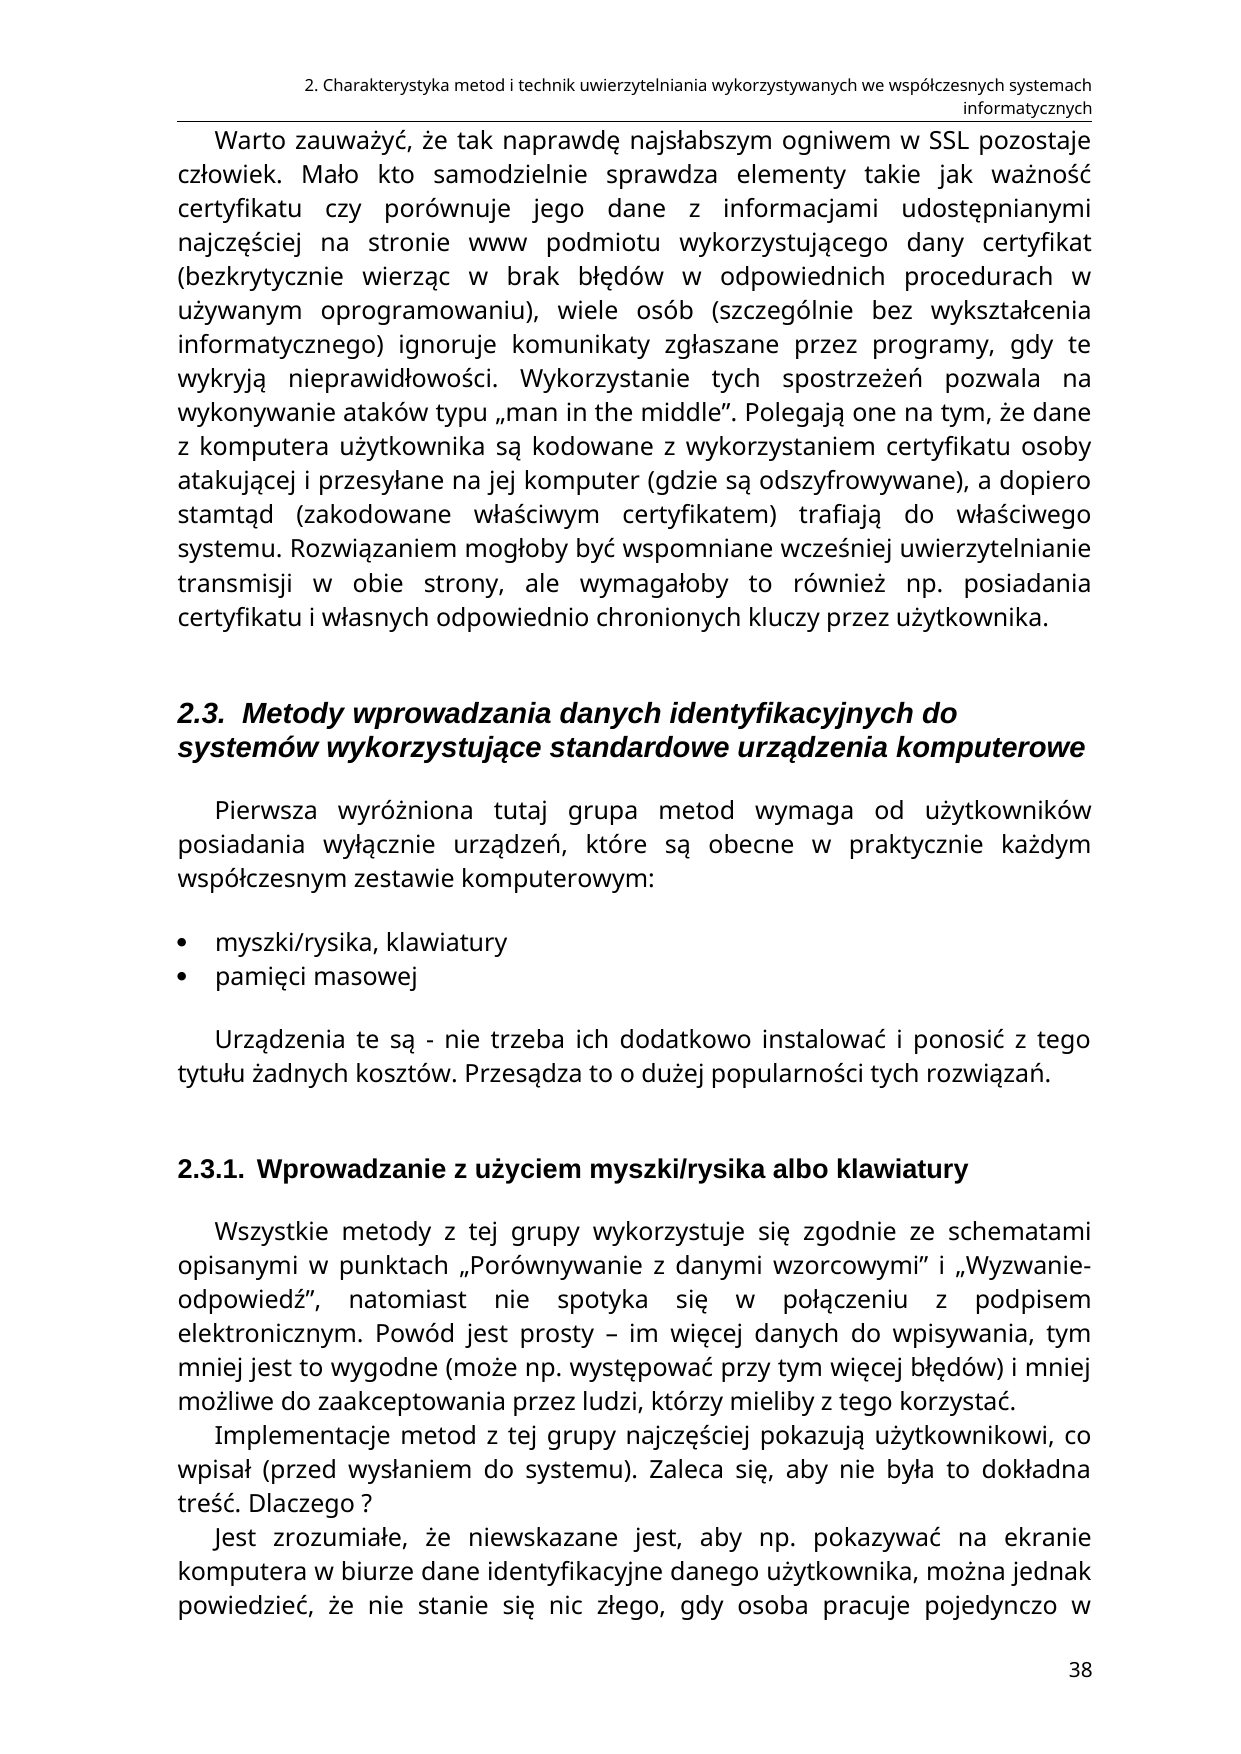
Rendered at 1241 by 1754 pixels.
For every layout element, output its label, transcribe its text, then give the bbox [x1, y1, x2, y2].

text Urządzenia te są - nie trzeba ich dodatkowo instalować i ponosić z tego tytułu żadnych kosztów. Przesądza to o dużej popularności tych rozwiązań. [177, 1021, 1092, 1089]
text Jest zrozumiałe, że niewskazane jest, aby np. pokazywać na ekranie komputera w biurze dane identyfikacyjne danego użytkownika, można jednak powiedzieć, że nie stanie się nic złego, gdy osoba pracuje pojedynczo w [177, 1520, 1092, 1622]
subtitle 2.3. Metody wprowadzania danych identyfikacyjnych do systemów wykorzystujące standardowe urządzenia komputerowe [177, 697, 1092, 764]
text Warto zauważyć, że tak naprawdę najsłabszym ogniwem w SSL pozostaje człowiek. Mało kto samodzielnie sprawdza elementy takie jak ważność certyfikatu czy porównuje jego dane z informacjami udostępnianymi najczęściej na stronie www podmiotu wykorzystującego dany certyfikat (bezkrytycznie wierząc w brak błędów w odpowiednich procedurach w używanym oprogramowaniu), wiele osób (szczególnie bez wykształcenia informatycznego) ignoruje komunikaty zgłaszane przez programy, gdy te wykryją nieprawidłowości. Wykorzystanie tych spostrzeżeń pozwala na wykonywanie ataków typu „man in the middle”. Polegają one na tym, że dane z komputera użytkownika są kodowane z wykorzystaniem certyfikatu osoby atakującej i przesyłane na jej komputer (gdzie są odszyfrowywane), a dopiero stamtąd (zakodowane właściwym certyfikatem) trafiają do właściwego systemu. Rozwiązaniem mogłoby być wspomniane wcześniej uwierzytelnianie transmisji w obie strony, ale wymagałoby to również np. posiadania certyfikatu i własnych odpowiednio chronionych kluczy przez użytkownika. [177, 122, 1092, 633]
text Wszystkie metody z tej grupy wykorzystuje się zgodnie ze schematami opisanymi w punktach „Porównywanie z danymi wzorcowymi” i „Wyzwanie-odpowiedź”, natomiast nie spotyka się w połączeniu z podpisem elektronicznym. Powód jest prosty – im więcej danych do wpisywania, tym mniej jest to wygodne (może np. występować przy tym więcej błędów) i mniej możliwe do zaakceptowania przez ludzi, którzy mieliby z tego korzystać. [177, 1213, 1092, 1418]
list pamięci masowej [177, 958, 1092, 992]
subtitle 2.3.1. Wprowadzanie z użyciem myszki/rysika albo klawiatury [177, 1153, 1092, 1184]
list myszki/rysika, klawiatury [177, 924, 1092, 958]
text Pierwsza wyróżniona tutaj grupa metod wymaga od użytkowników posiadania wyłącznie urządzeń, które są obecne w praktycznie każdym współczesnym zestawie komputerowym: [177, 793, 1092, 895]
text Implementacje metod z tej grupy najczęściej pokazują użytkownikowi, co wpisał (przed wysłaniem do systemu). Zaleca się, aby nie była to dokładna treść. Dlaczego ? [177, 1418, 1092, 1520]
